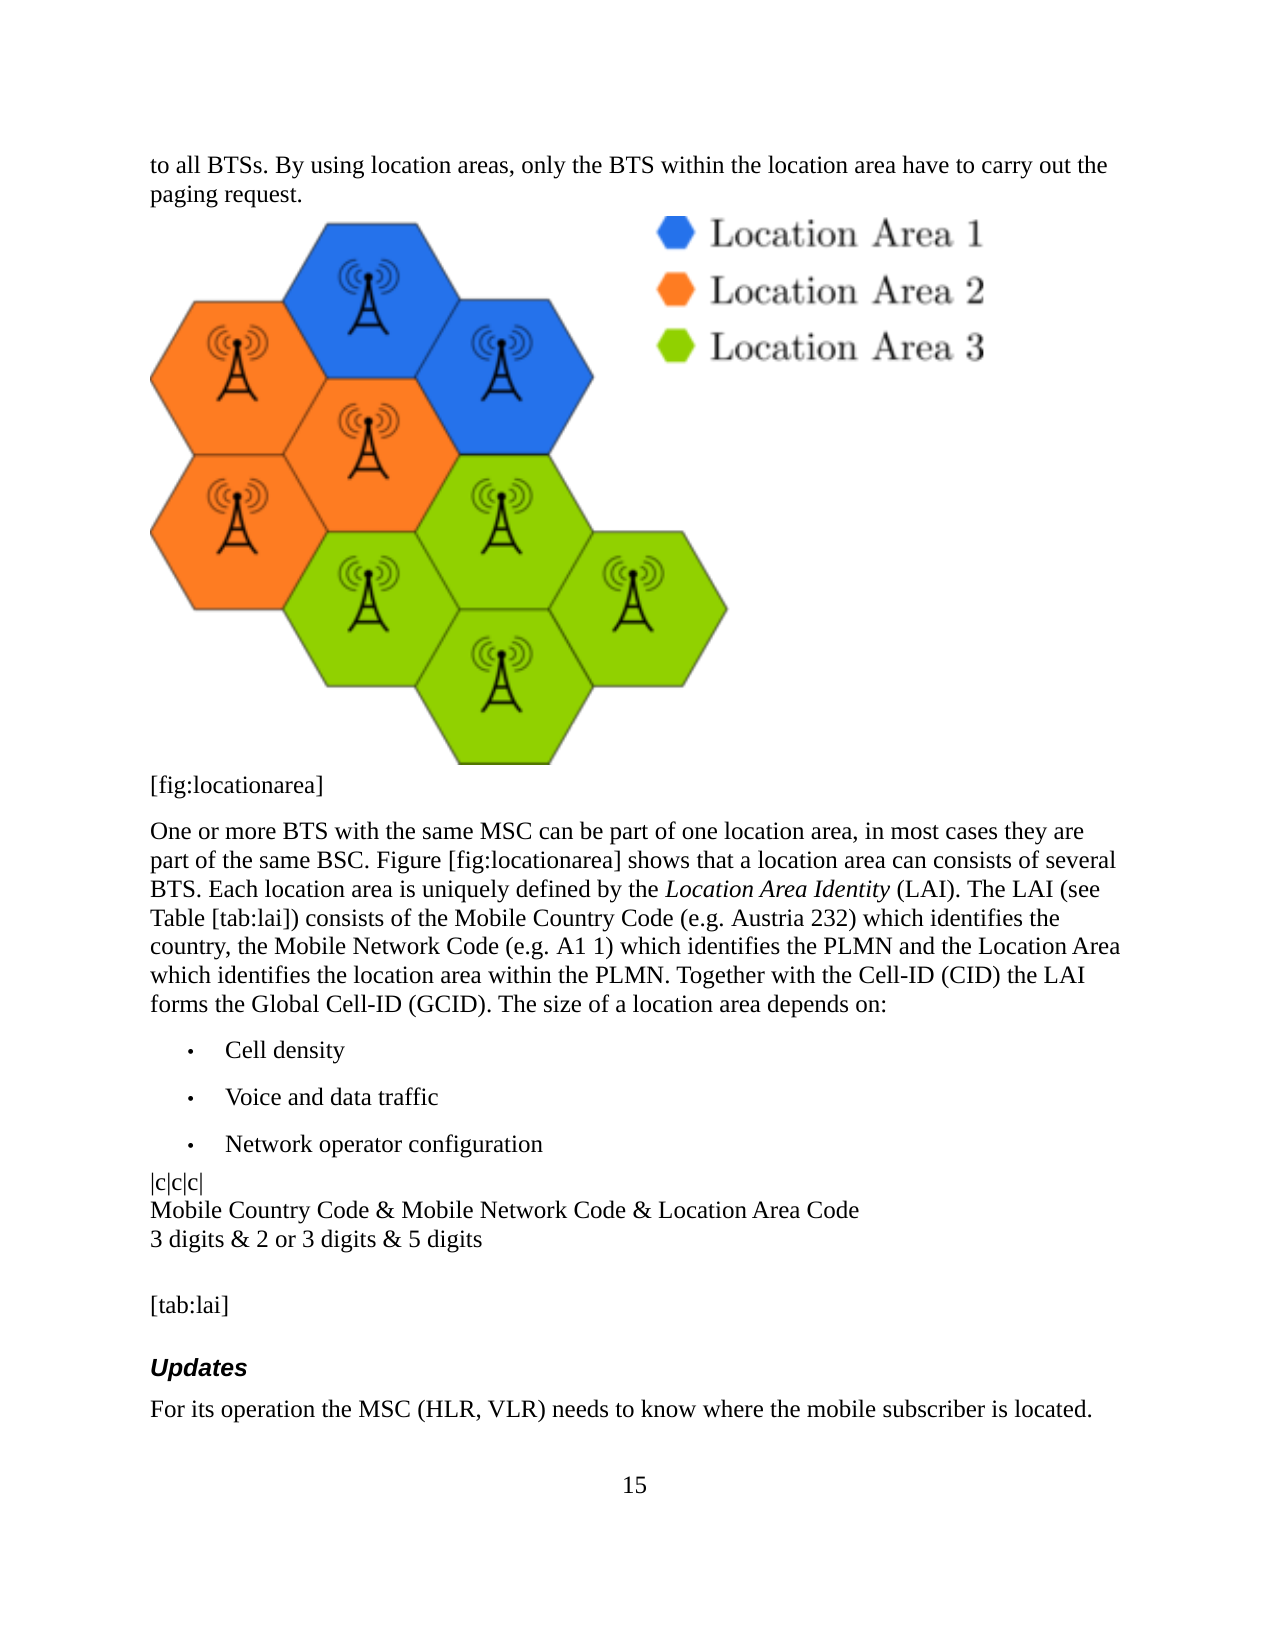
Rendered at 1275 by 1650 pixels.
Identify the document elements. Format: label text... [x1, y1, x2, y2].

subtitle Updates [150, 1353, 1125, 1382]
text [tab:lai] [150, 1291, 1125, 1319]
list Cell density [187, 1036, 1125, 1064]
text For its operation the MSC (HLR, VLR) needs to know where the mobile subscriber is located. [150, 1394, 1125, 1423]
text to all BTSs. By using location areas, only the BTS within the location area have to carry out the paging request. [150, 150, 1125, 207]
list Voice and data traffic [187, 1082, 1125, 1111]
list Network operator configuration [187, 1129, 1125, 1158]
text [fig:locationarea] [150, 216, 1125, 798]
picture [150, 216, 984, 765]
text |c|c|c| Mobile Country Code & Mobile Network Code & Location Area Code 3 digits & 2 or 3 digits & 5 digits [150, 1167, 1125, 1282]
text One or more BTS with the same MSC can be part of one location area, in most cases they are part of the same BSC. Figure [fig:locationarea] shows that a location area can consists of several BTS. Each location area is uniquely defined by the Location Area Identity (LAI). The LAI (see Table [tab:lai]) consists of the Mobile Country Code (e.g. Austria 232) which identifies the country, the Mobile Network Code (e.g. A1 1) which identifies the PLMN and the Location Area which identifies the location area within the PLMN. Together with the Cell-ID (CID) the LAI forms the Global Cell-ID (GCID). The size of a location area depends on: [150, 816, 1125, 1018]
